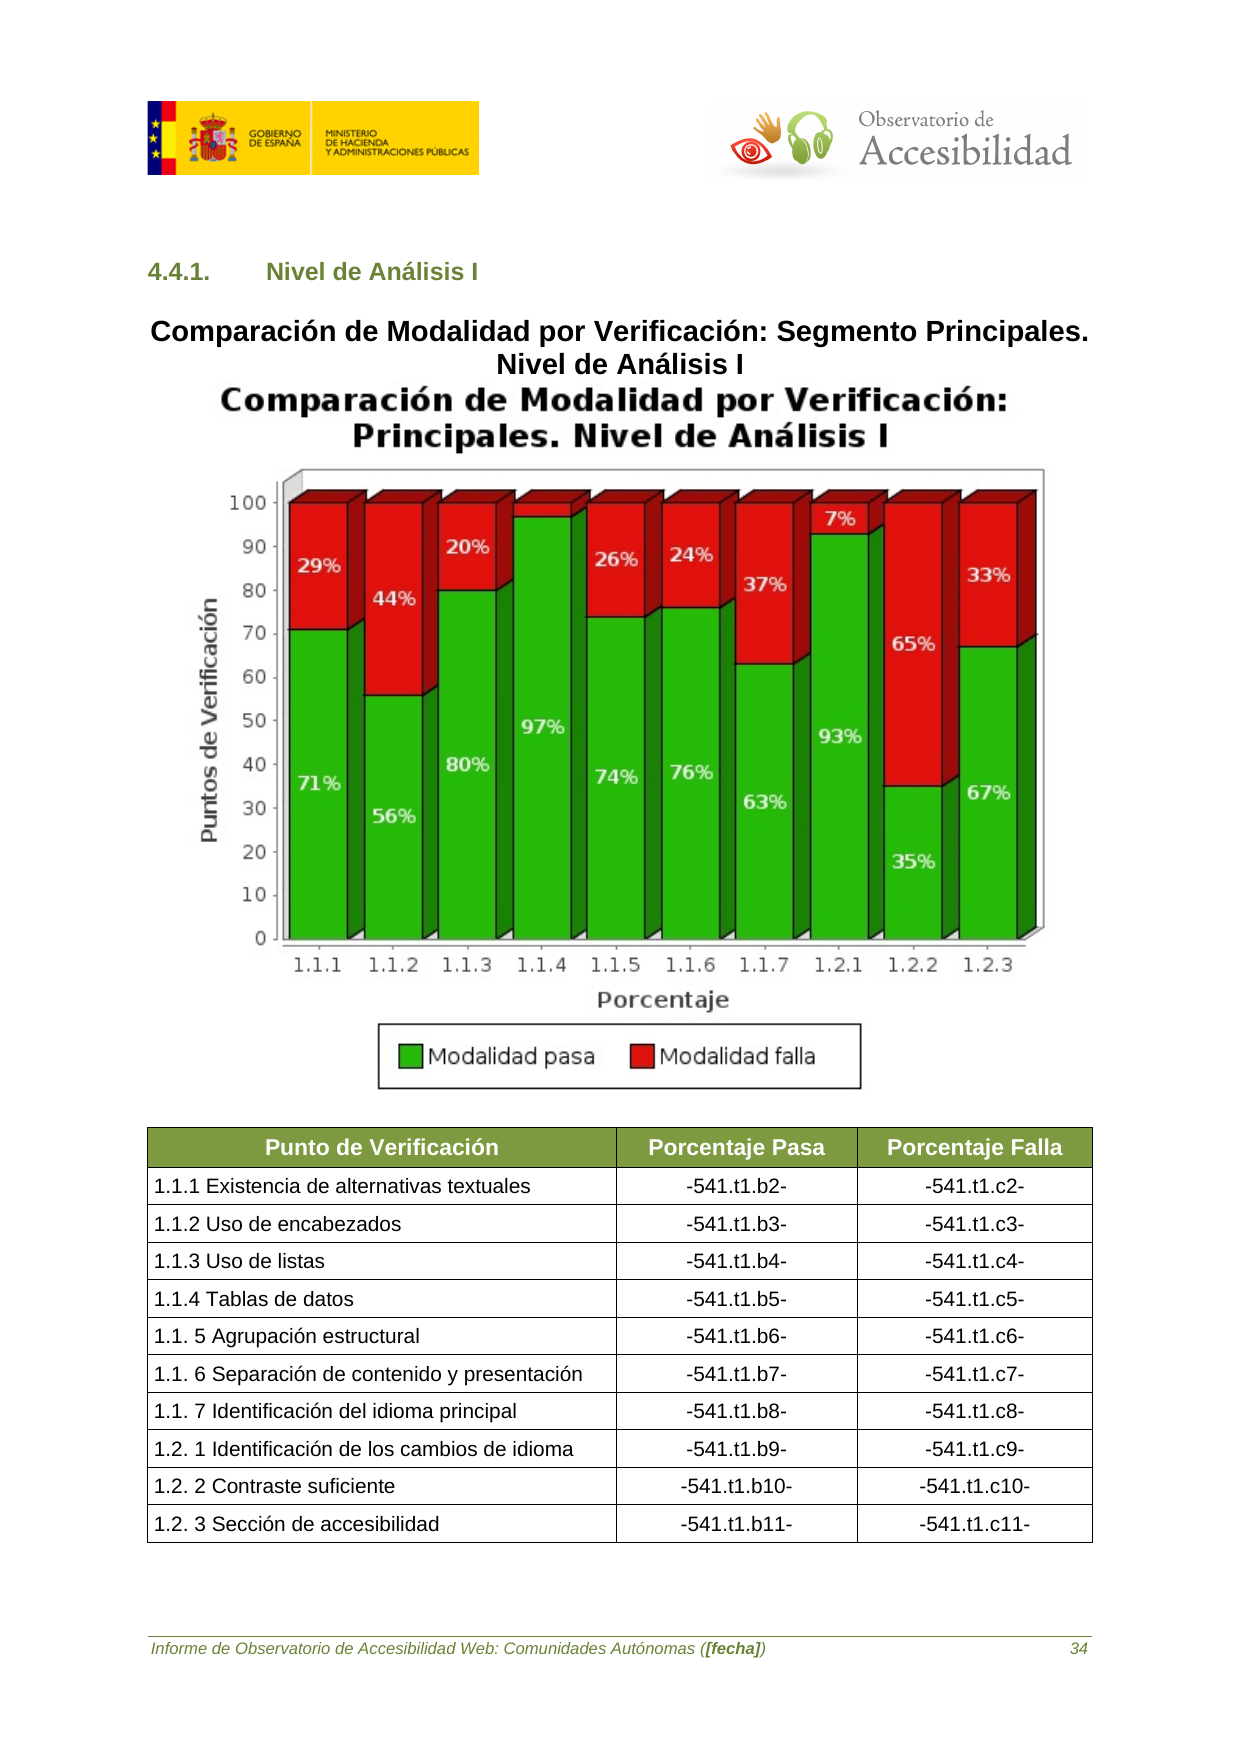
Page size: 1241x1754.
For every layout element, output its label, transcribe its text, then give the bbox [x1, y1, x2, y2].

table_header Porcentaje Pasa [617, 1128, 857, 1167]
table_cell -541.t1.b10- [617, 1468, 857, 1504]
subtitle Nivel de Análisis I [148, 257, 1092, 286]
table_cell -541.t1.c4- [858, 1243, 1092, 1279]
picture [178, 380, 1062, 1091]
table_cell -541.t1.c2- [858, 1168, 1092, 1204]
table_header Porcentaje Falla [858, 1128, 1092, 1167]
picture [710, 102, 1086, 185]
table_cell 1.1.1 Existencia de alternativas textuales [148, 1168, 616, 1204]
table_cell 1.2. 1 Identificación de los cambios de idioma [148, 1430, 616, 1467]
text Comparación de Modalidad por Verificación: Segmento Principales. Nivel de Análisis I [148, 314, 1092, 381]
picture [147, 101, 479, 175]
table_cell -541.t1.b8- [617, 1393, 857, 1429]
table_cell -541.t1.c8- [858, 1393, 1092, 1429]
table_cell 1.1.2 Uso de encabezados [148, 1205, 616, 1242]
table_cell -541.t1.b5- [617, 1280, 857, 1317]
table_cell -541.t1.b6- [617, 1318, 857, 1354]
table_cell -541.t1.b3- [617, 1205, 857, 1242]
table_cell -541.t1.c5- [858, 1280, 1092, 1317]
table_cell -541.t1.b4- [617, 1243, 857, 1279]
table_cell -541.t1.b9- [617, 1430, 857, 1467]
table_cell 1.1. 6 Separación de contenido y presentación [148, 1355, 616, 1392]
table_cell -541.t1.c11- [858, 1505, 1092, 1542]
table_cell 1.2. 3 Sección de accesibilidad [148, 1505, 616, 1542]
table_cell -541.t1.c3- [858, 1205, 1092, 1242]
table_cell 1.2. 2 Contraste suficiente [148, 1468, 616, 1504]
table_cell 1.1.4 Tablas de datos [148, 1280, 616, 1317]
table_cell -541.t1.c6- [858, 1318, 1092, 1354]
table_cell 1.1. 5 Agrupación estructural [148, 1318, 616, 1354]
table_cell 1.1. 7 Identificación del idioma principal [148, 1393, 616, 1429]
table_cell 1.1.3 Uso de listas [148, 1243, 616, 1279]
table_cell -541.t1.b7- [617, 1355, 857, 1392]
table_cell -541.t1.c9- [858, 1430, 1092, 1467]
table_cell -541.t1.b11- [617, 1505, 857, 1542]
table_cell -541.t1.c10- [858, 1468, 1092, 1504]
table_header Punto de Verificación [148, 1128, 616, 1167]
table_cell -541.t1.b2- [617, 1168, 857, 1204]
table_cell -541.t1.c7- [858, 1355, 1092, 1392]
